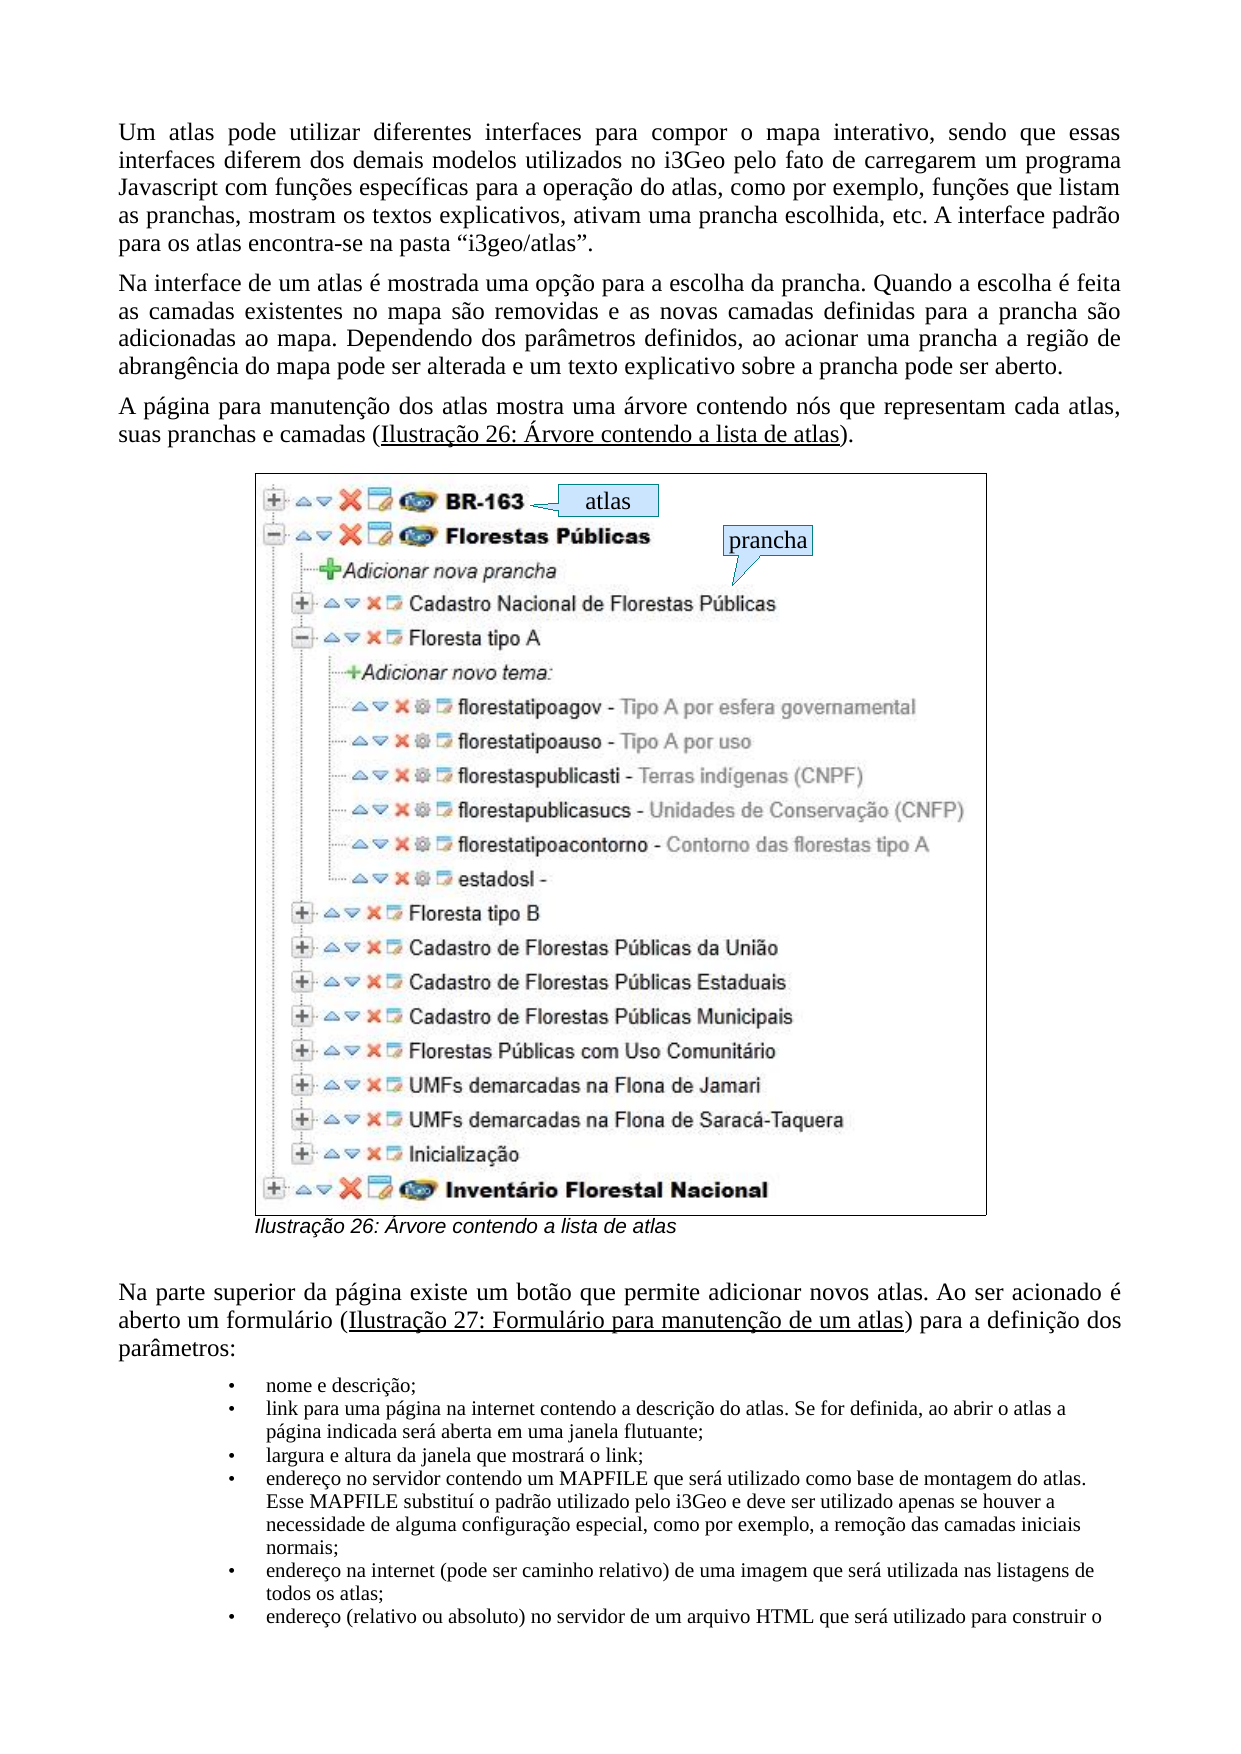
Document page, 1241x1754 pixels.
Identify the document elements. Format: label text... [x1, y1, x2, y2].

text A página para manutenção dos atlas mostra uma árvore contendo nós que representam cada atlas, suas pranchas e camadas (Ilustração 26: Árvore contendo a lista de atlas). [118, 392, 1122, 448]
list nome e descrição; [228, 1374, 1122, 1397]
list endereço (relativo ou absoluto) no servidor de um arquivo HTML que será utilizado para construir o [228, 1605, 1122, 1628]
picture [256, 474, 986, 1215]
text Na interface de um atlas é mostrada uma opção para a escolha da prancha. Quando a escolha é feita as camadas existentes no mapa são removidas e as novas camadas definidas para a prancha são adicionadas ao mapa. Dependendo dos parâmetros definidos, ao acionar uma prancha a região de abrangência do mapa pode ser alterada e um texto explicativo sobre a prancha pode ser aberto. [118, 269, 1122, 380]
text Um atlas pode utilizar diferentes interfaces para compor o mapa interativo, sendo que essas interfaces diferem dos demais modelos utilizados no i3Geo pelo fato de carregarem um programa Javascript com funções específicas para a operação do atlas, como por exemplo, funções que listam as pranchas, mostram os textos explicativos, ativam uma prancha escolhida, etc. A interface padrão para os atlas encontra-se na pasta “i3geo/atlas”. [118, 118, 1122, 257]
list endereço no servidor contendo um MAPFILE que será utilizado como base de montagem do atlas. Esse MAPFILE substituí o padrão utilizado pelo i3Geo e deve ser utilizado apenas se houver a necessidade de alguma configuração especial, como por exemplo, a remoção das camadas iniciais normais; [228, 1467, 1122, 1559]
list link para uma página na internet contendo a descrição do atlas. Se for definida, ao abrir o atlas a página indicada será aberta em uma janela flutuante; [228, 1397, 1122, 1443]
list largura e altura da janela que mostrará o link; [228, 1443, 1122, 1467]
list endereço na internet (pode ser caminho relativo) de uma imagem que será utilizada nas listagens de todos os atlas; [228, 1559, 1122, 1605]
text Ilustração 26: Árvore contendo a lista de atlas [254, 1215, 986, 1238]
text Na parte superior da página existe um botão que permite adicionar novos atlas. Ao ser acionado é aberto um formulário (Ilustração 27: Formulário para manutenção de um atlas) para a definição dos parâmetros: [118, 1278, 1122, 1362]
